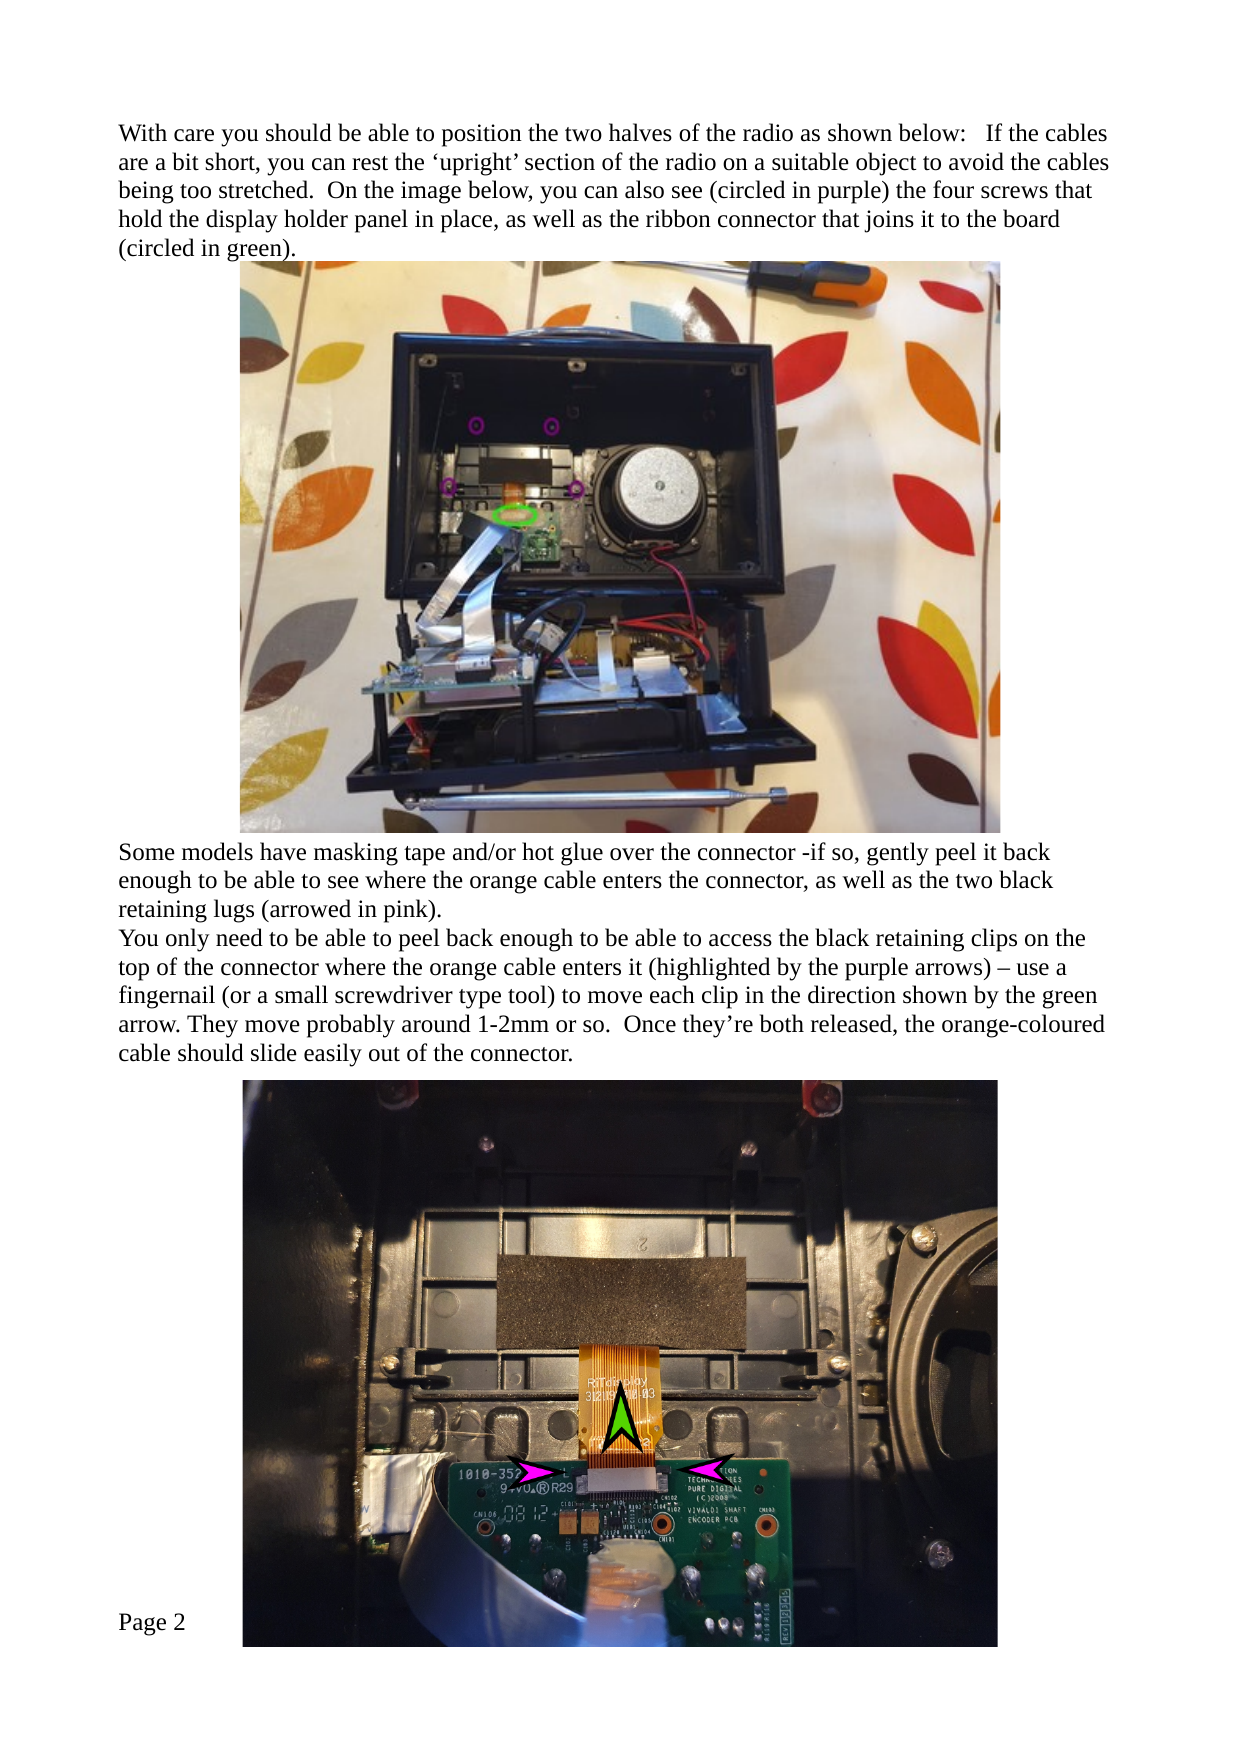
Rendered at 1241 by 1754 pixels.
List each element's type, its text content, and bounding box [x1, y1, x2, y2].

picture [239, 261, 1001, 833]
text With care you should be able to position the two halves of the radio as shown below: If the cables are a bit short, you can rest the ‘upright’ section of the radio on a suitable object to avoid the cables being too stretched. On the image below, you can also see (circled in purple) the four screws that hold the display holder panel in place, as well as the ribbon connector that joins it to the board (circled in green). [118, 118, 1122, 262]
picture [242, 1080, 998, 1647]
text You only need to be able to peel back enough to be able to access the black retaining clips on the top of the connector where the orange cable enters it (highlighted by the purple arrows) – use a fingernail (or a small screwdriver type tool) to move each clip in the direction shown by the green arrow. They move probably around 1-2mm or so. Once they’re both released, the orange-coloured cable should slide easily out of the connector. [118, 923, 1122, 1067]
text Some models have masking tape and/or hot glue over the connector -if so, gently peel it back enough to be able to see where the orange cable enters the connector, as well as the two black retaining lugs (arrowed in pink). [118, 837, 1122, 923]
